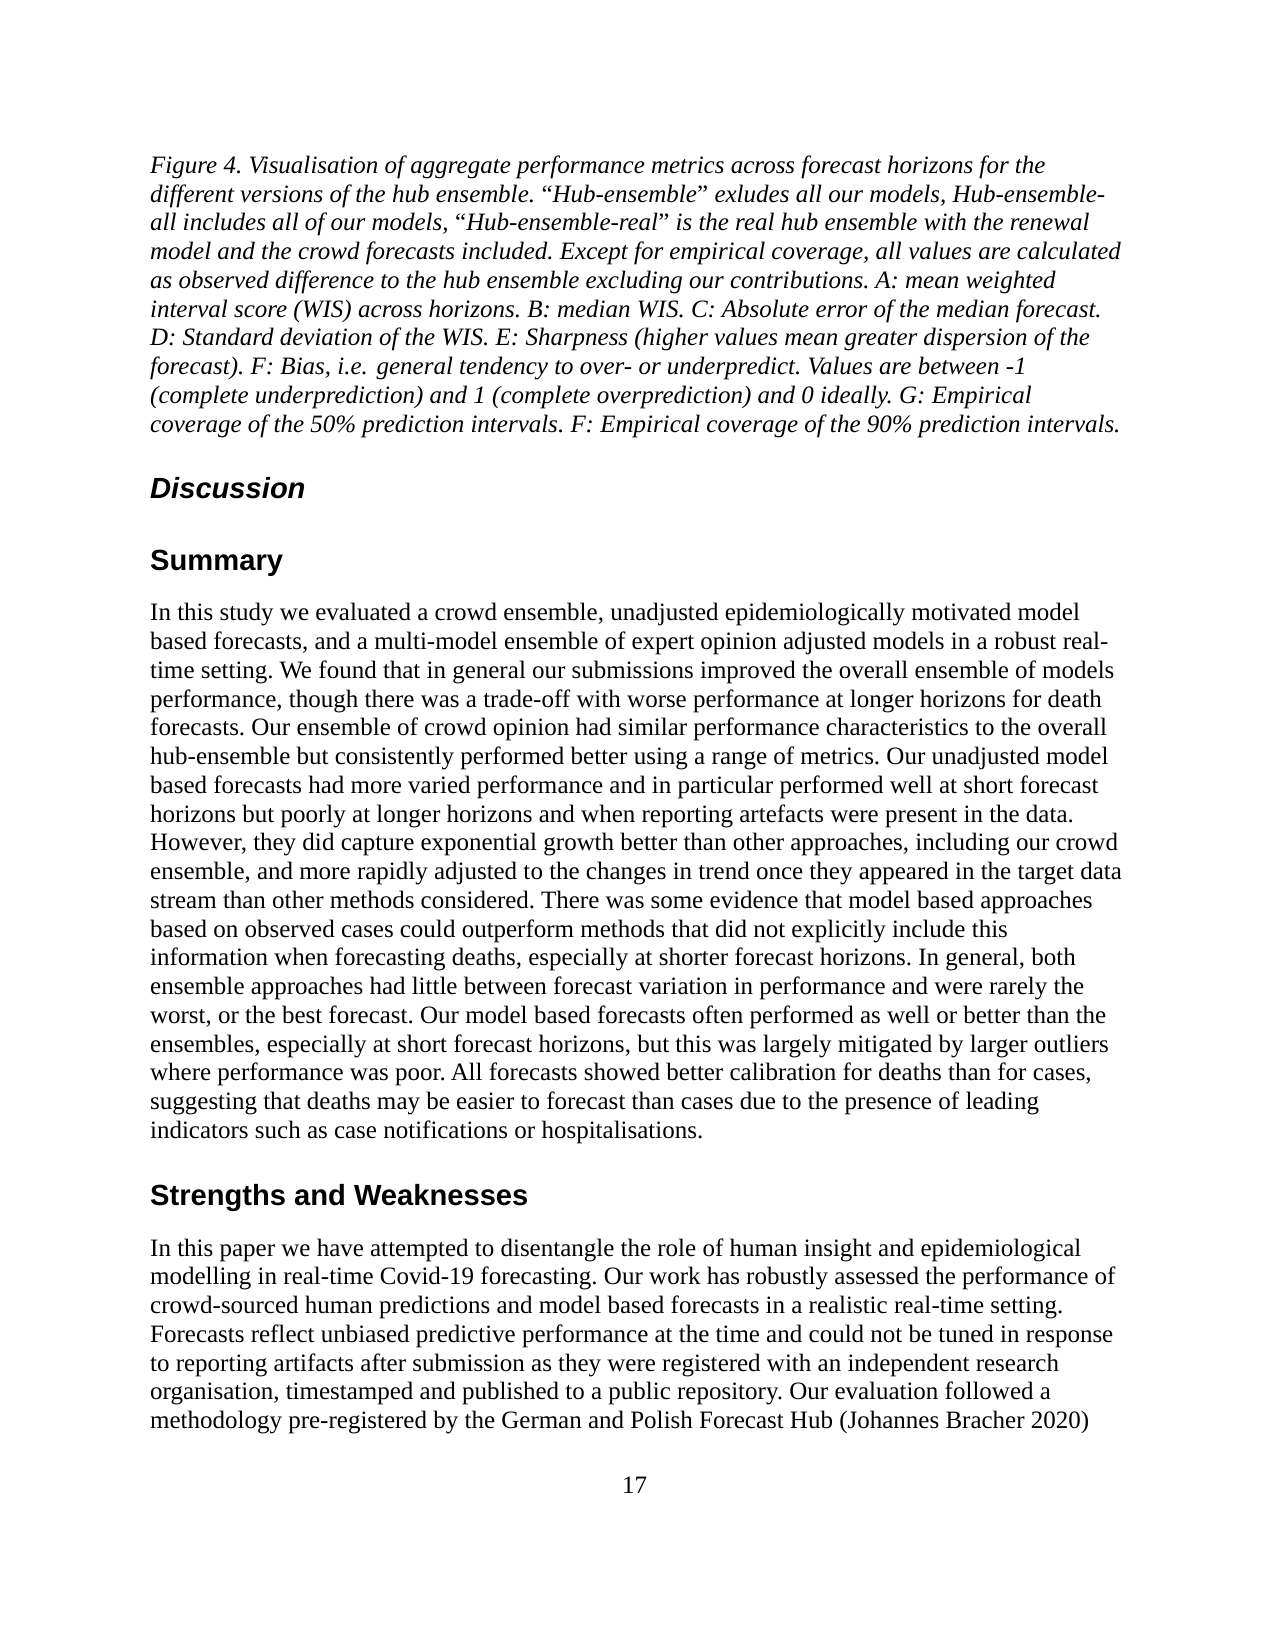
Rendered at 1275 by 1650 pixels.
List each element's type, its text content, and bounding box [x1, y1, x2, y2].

text Figure 4. Visualisation of aggregate performance metrics across forecast horizons for the different versions of the hub ensemble. “Hub-ensemble” exludes all our models, Hub-ensemble-all includes all of our models, “Hub-ensemble-real” is the real hub ensemble with the renewal model and the crowd forecasts included. Except for empirical coverage, all values are calculated as observed difference to the hub ensemble excluding our contributions. A: mean weighted interval score (WIS) across horizons. B: median WIS. C: Absolute error of the median forecast. D: Standard deviation of the WIS. E: Sharpness (higher values mean greater dispersion of the forecast). F: Bias, i.e. general tendency to over- or underpredict. Values are between -1 (complete underprediction) and 1 (complete overprediction) and 0 ideally. G: Empirical coverage of the 50% prediction intervals. F: Empirical coverage of the 90% prediction intervals. [150, 150, 1125, 437]
text In this study we evaluated a crowd ensemble, unadjusted epidemiologically motivated model based forecasts, and a multi-model ensemble of expert opinion adjusted models in a robust real-time setting. We found that in general our submissions improved the overall ensemble of models performance, though there was a trade-off with worse performance at longer horizons for death forecasts. Our ensemble of crowd opinion had similar performance characteristics to the overall hub-ensemble but consistently performed better using a range of metrics. Our unadjusted model based forecasts had more varied performance and in particular performed well at short forecast horizons but poorly at longer horizons and when reporting artefacts were present in the data. However, they did capture exponential growth better than other approaches, including our crowd ensemble, and more rapidly adjusted to the changes in trend once they appeared in the target data stream than other methods considered. There was some evidence that model based approaches based on observed cases could outperform methods that did not explicitly include this information when forecasting deaths, especially at shorter forecast horizons. In general, both ensemble approaches had little between forecast variation in performance and were rarely the worst, or the best forecast. Our model based forecasts often performed as well or better than the ensembles, especially at short forecast horizons, but this was largely mitigated by larger outliers where performance was poor. All forecasts showed better calibration for deaths than for cases, suggesting that deaths may be easier to forecast than cases due to the presence of leading indicators such as case notifications or hospitalisations. [150, 597, 1125, 1144]
subtitle Strengths and Weaknesses [150, 1178, 1125, 1211]
subtitle Discussion [150, 471, 1125, 505]
subtitle Summary [150, 542, 1125, 576]
text In this paper we have attempted to disentangle the role of human insight and epidemiological modelling in real-time Covid-19 forecasting. Our work has robustly assessed the performance of crowd-sourced human predictions and model based forecasts in a realistic real-time setting. Forecasts reflect unbiased predictive performance at the time and could not be tuned in response to reporting artifacts after submission as they were registered with an independent research organisation, timestamped and published to a public repository. Our evaluation followed a methodology pre-registered by the German and Polish Forecast Hub (Johannes Bracher 2020) [150, 1233, 1125, 1434]
